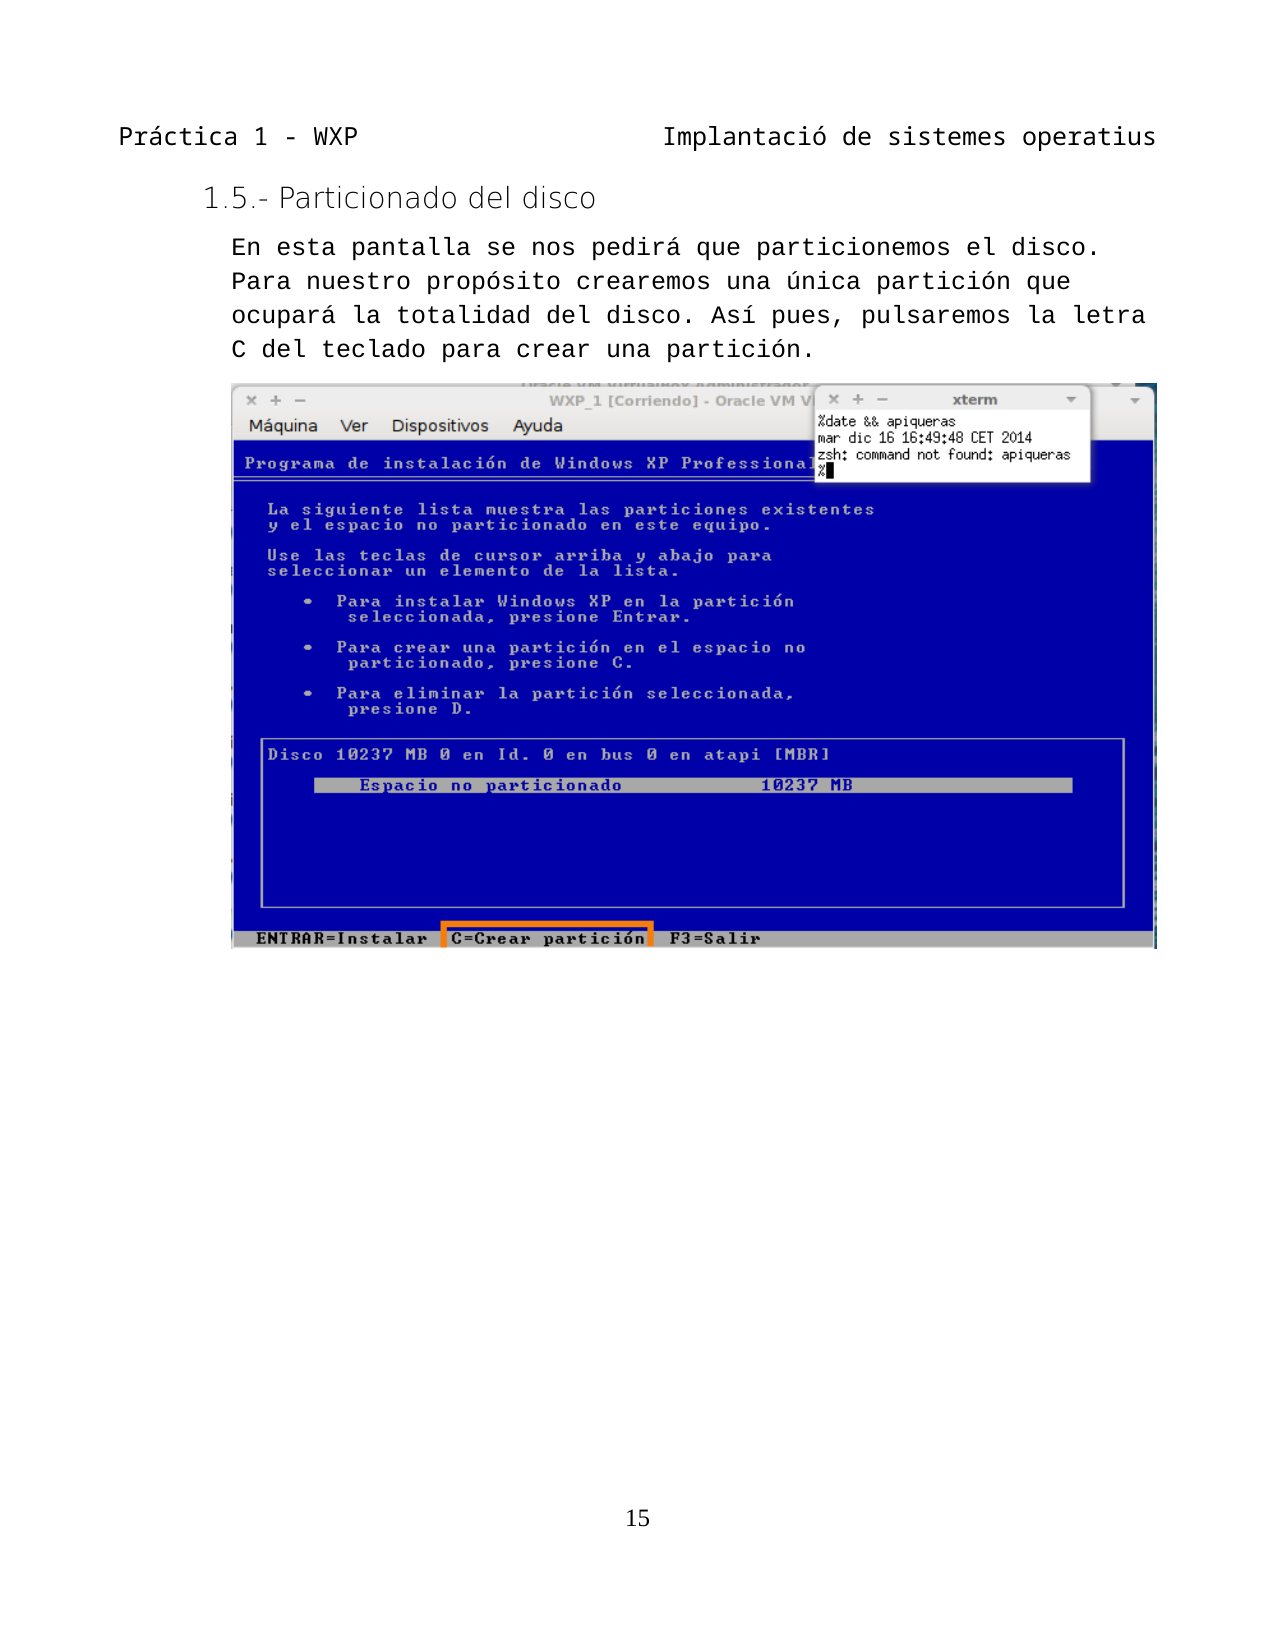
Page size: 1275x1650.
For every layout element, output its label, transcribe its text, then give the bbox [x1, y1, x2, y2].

list Particionado del disco [193, 182, 1157, 216]
picture [231, 383, 1157, 949]
text En esta pantalla se nos pedirá que particionemos el disco. Para nuestro propósito crearemos una única partición que ocupará la totalidad del disco. Así pues, pulsaremos la letra C del teclado para crear una partición. [231, 235, 1157, 365]
